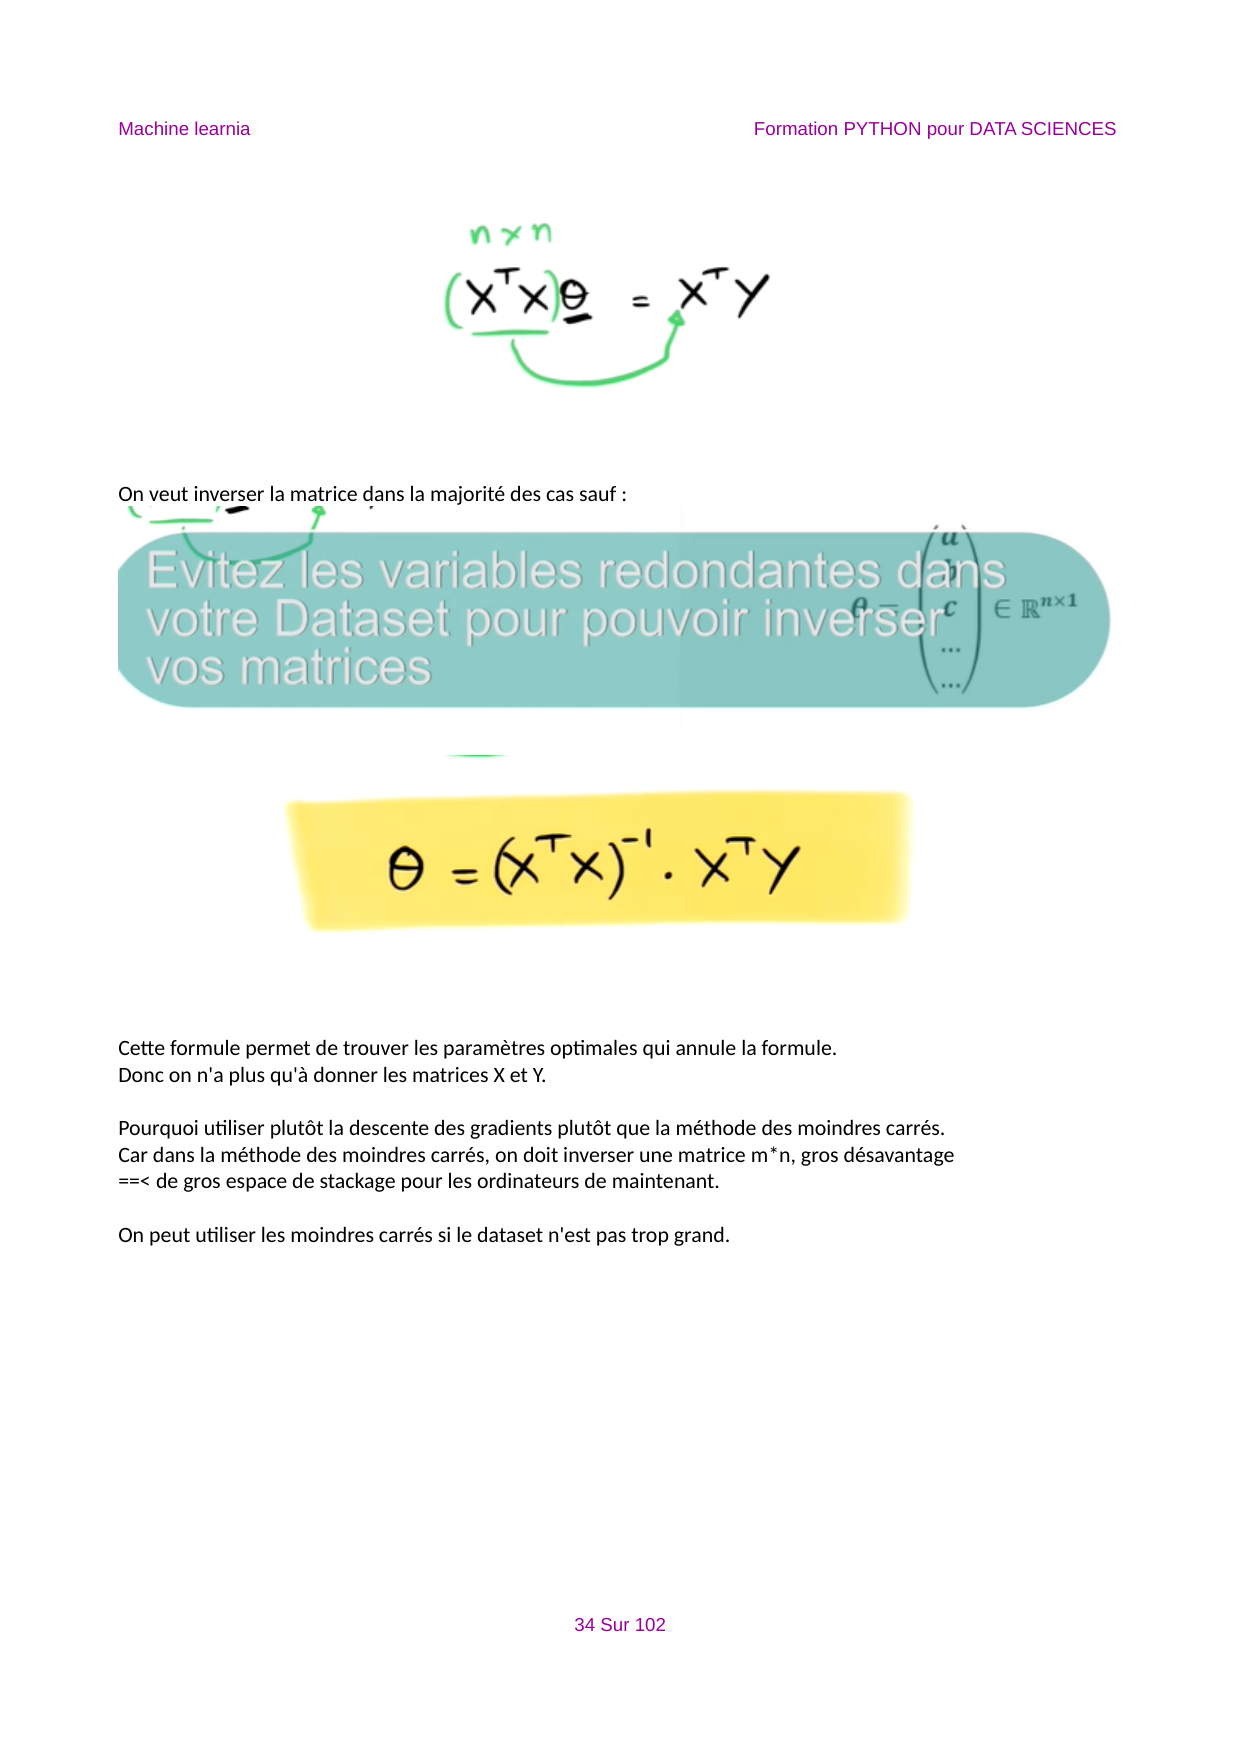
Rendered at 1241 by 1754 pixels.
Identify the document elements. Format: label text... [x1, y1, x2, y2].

text Pourquoi utiliser plutôt la descente des gradients plutôt que la méthode des moindres carrés. Car dans la méthode des moindres carrés, on doit inverser une matrice m*n, gros désavantage [118, 1114, 1122, 1167]
text Donc on n'a plus qu'à donner les matrices X et Y. [118, 1061, 1122, 1087]
picture [118, 506, 1122, 729]
text On veut inverser la matrice dans la majorité des cas sauf : [118, 453, 1122, 506]
text Cette formule permet de trouver les paramètres optimales qui annule la formule. [118, 1034, 1122, 1061]
text On peut utiliser les moindres carrés si le dataset n'est pas trop grand. [118, 1221, 1122, 1247]
picture [412, 197, 828, 426]
picture [281, 755, 959, 981]
text ==< de gros espace de stackage pour les ordinateurs de maintenant. [118, 1167, 1122, 1194]
